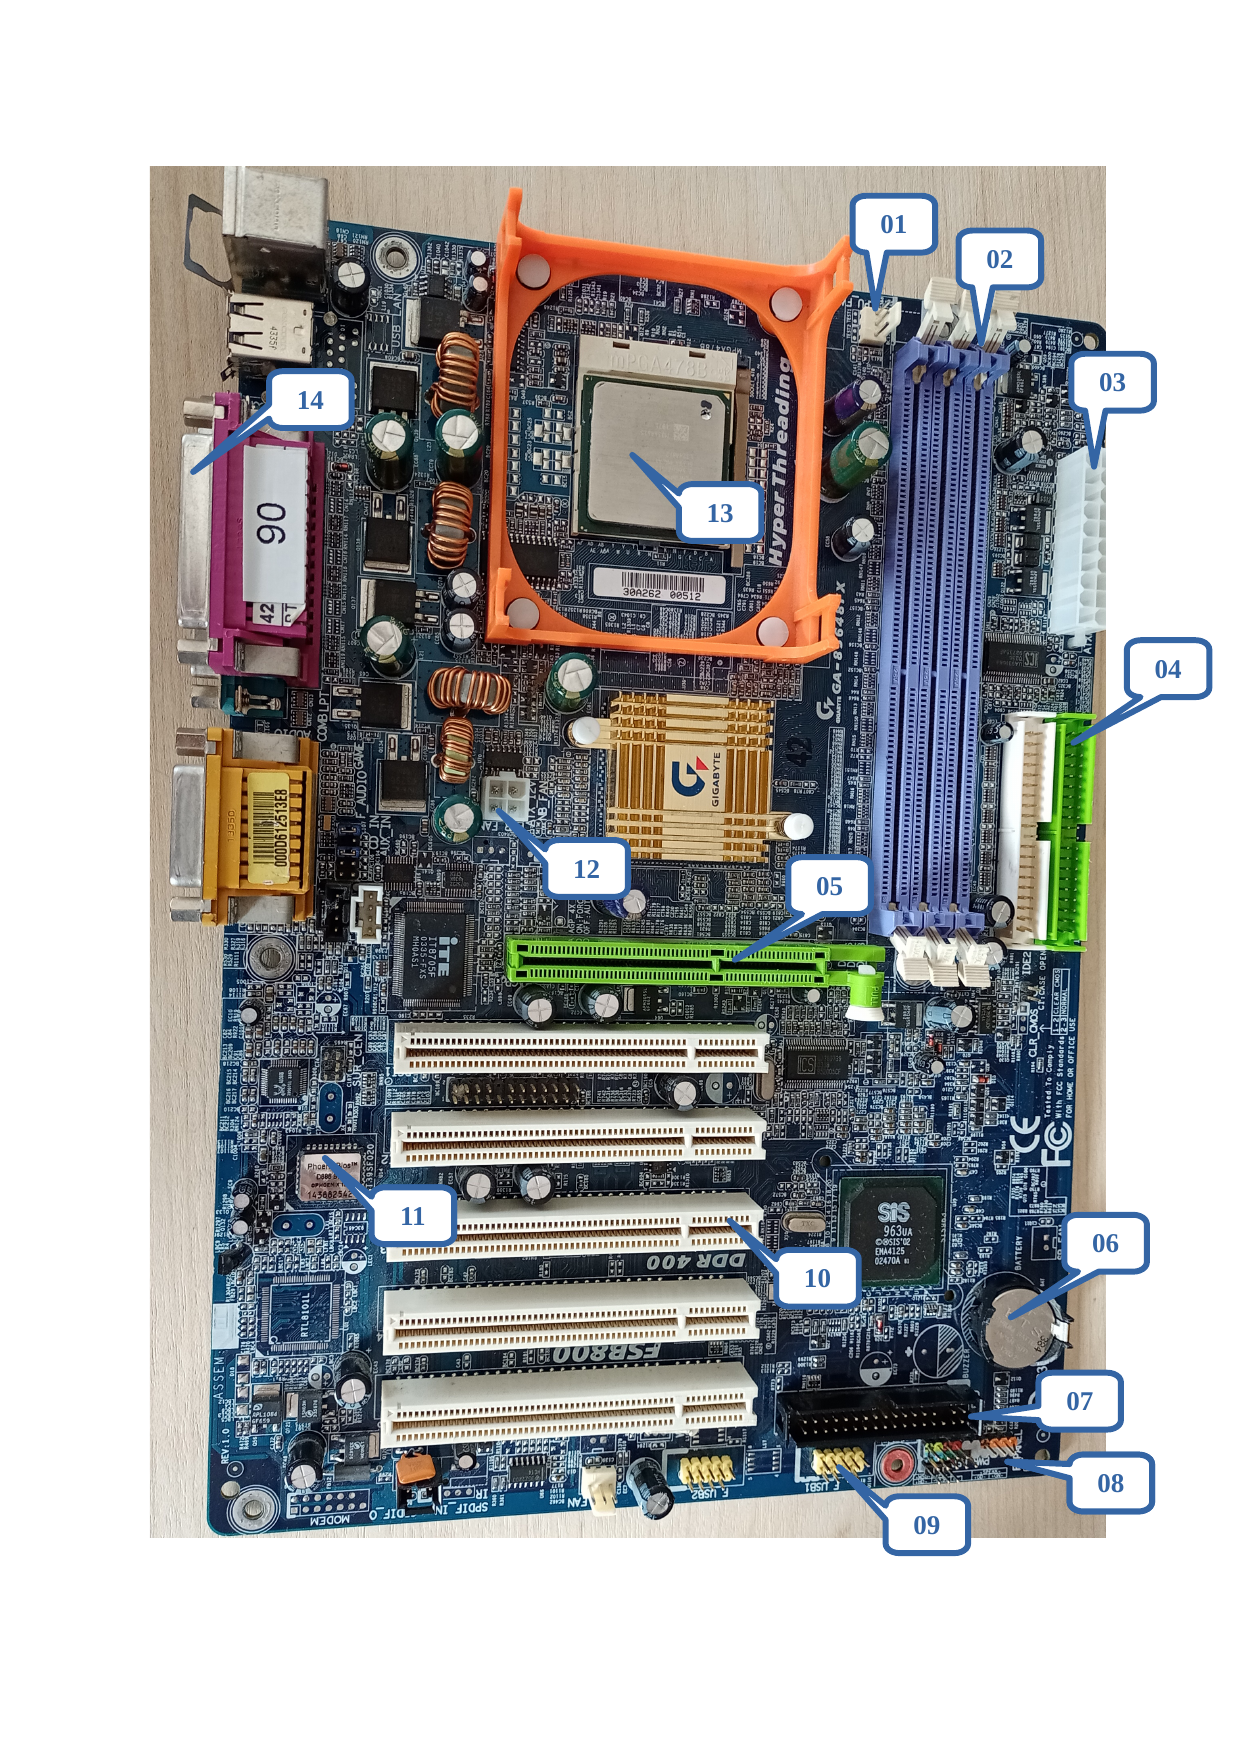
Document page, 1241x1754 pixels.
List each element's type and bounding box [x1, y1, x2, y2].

picture [149, 166, 1106, 1538]
